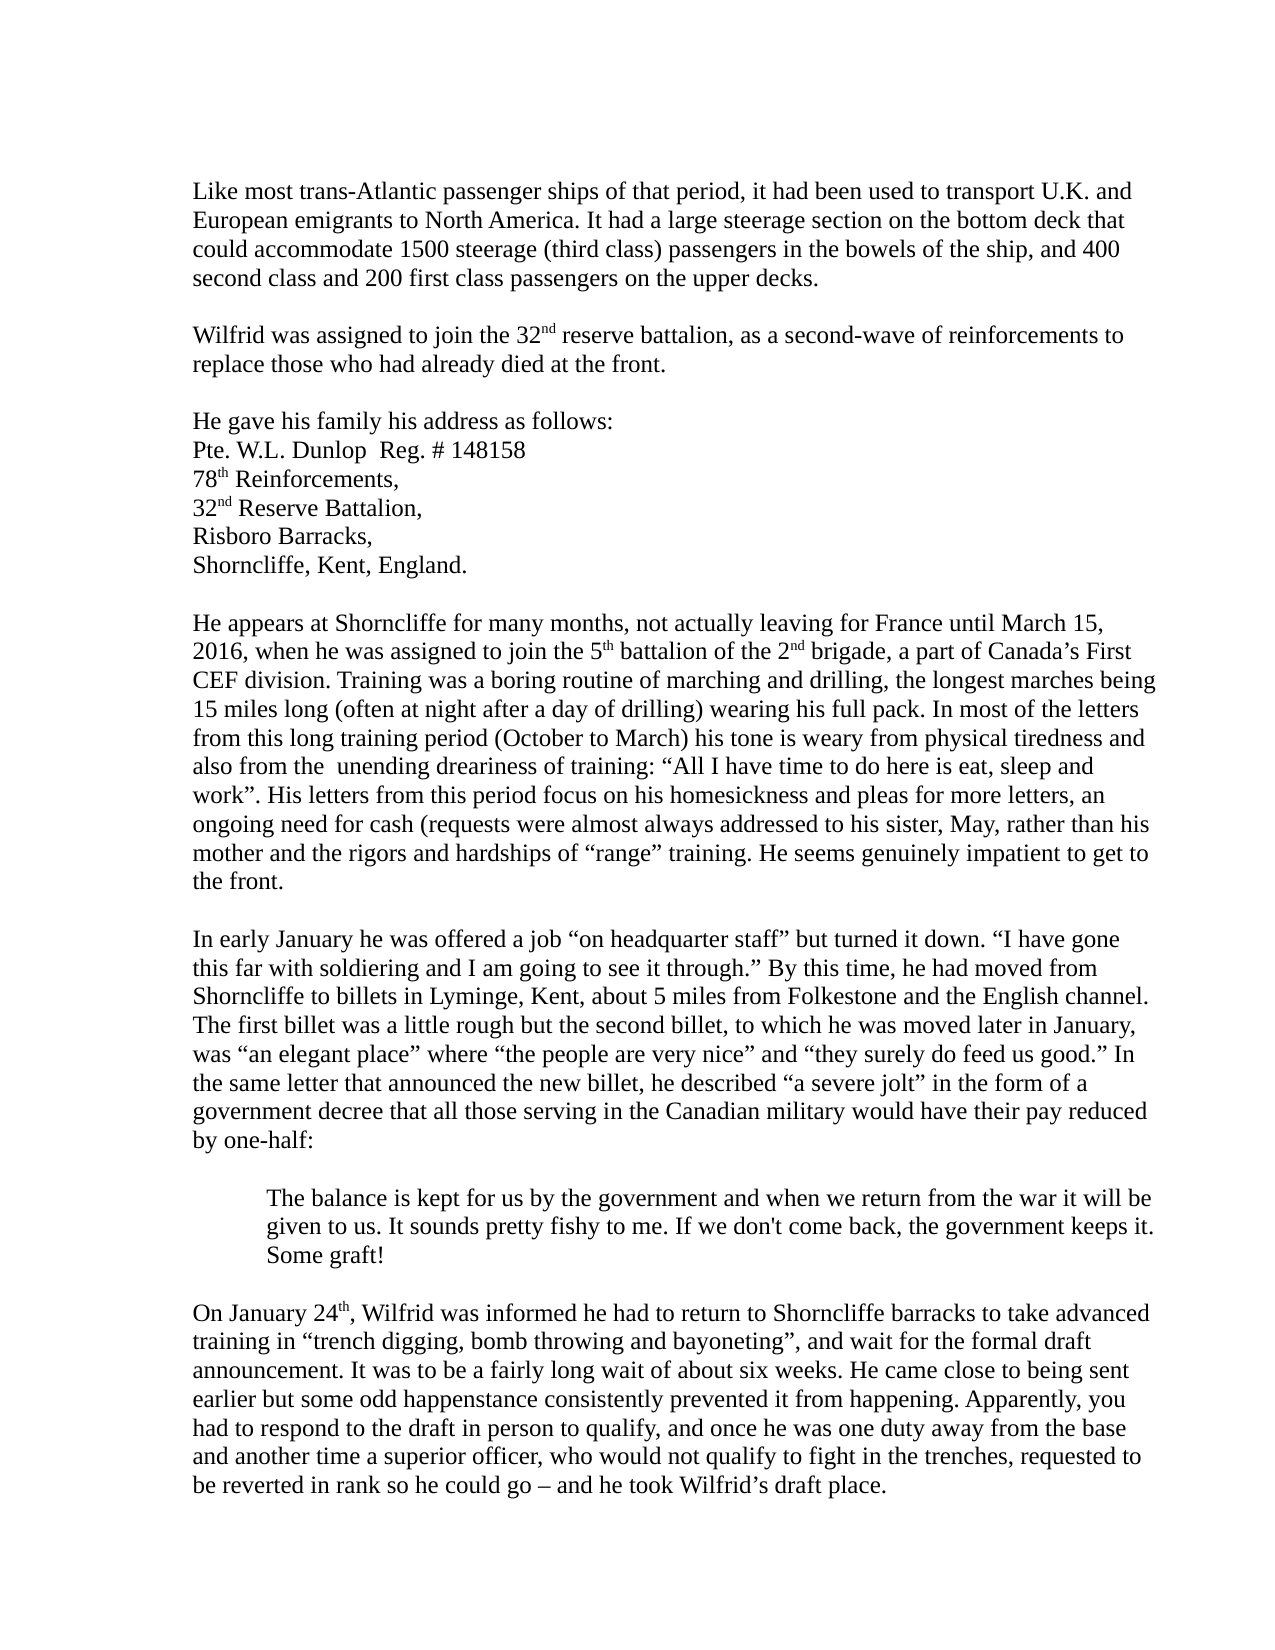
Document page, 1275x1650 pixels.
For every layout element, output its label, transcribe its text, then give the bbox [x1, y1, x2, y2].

text The balance is kept for us by the government and when we return from the war it will be given to us. It sounds pretty fishy to me. If we don't come back, the government keeps it. Some graft! [192, 1183, 1158, 1269]
text 32nd Reserve Battalion, [192, 493, 1158, 521]
text On January 24th, Wilfrid was informed he had to return to Shorncliffe barracks to take advanced training in “trench digging, bomb throwing and bayoneting”, and wait for the formal draft announcement. It was to be a fairly long wait of about six weeks. He came close to being sent earlier but some odd happenstance consistently prevented it from happening. Apparently, you had to respond to the draft in person to qualify, and once he was one duty away from the base and another time a superior officer, who would not qualify to fight in the trenches, requested to be reverted in rank so he could go – and he took Wilfrid’s draft place. [192, 1298, 1158, 1499]
text 78th Reinforcements, [192, 464, 1158, 493]
text Wilfrid was assigned to join the 32nd reserve battalion, as a second-wave of reinforcements to replace those who had already died at the front. [192, 320, 1158, 378]
text He appears at Shorncliffe for many months, not actually leaving for France until March 15, 2016, when he was assigned to join the 5th battalion of the 2nd brigade, a part of Canada’s First CEF division. Training was a boring routine of marching and drilling, the longest marches being 15 miles long (often at night after a day of drilling) wearing his full pack. In most of the letters from this long training period (October to March) his tone is weary from physical tiredness and also from the unending dreariness of training: “All I have time to do here is eat, sleep and work”. His letters from this period focus on his homesickness and pleas for more letters, an ongoing need for cash (requests were almost always addressed to his sister, May, rather than his mother and the rigors and hardships of “range” training. He seems genuinely impatient to get to the front. [192, 608, 1158, 895]
text Shorncliffe, Kent, England. [192, 550, 1158, 579]
text Pte. W.L. Dunlop Reg. # 148158 [192, 435, 1158, 464]
text In early January he was offered a job “on headquarter staff” but turned it down. “I have gone this far with soldiering and I am going to see it through.” By this time, he had moved from Shorncliffe to billets in Lyminge, Kent, about 5 miles from Folkestone and the English channel. The first billet was a little rough but the second billet, to which he was moved later in January, was “an elegant place” where “the people are very nice” and “they surely do feed us good.” In the same letter that announced the new billet, he described “a severe jolt” in the form of a government decree that all those serving in the Canadian military would have their pay reduced by one-half: [192, 924, 1158, 1154]
text He gave his family his address as follows: [192, 406, 1158, 435]
text Risboro Barracks, [192, 521, 1158, 550]
text Like most trans-Atlantic passenger ships of that period, it had been used to transport U.K. and European emigrants to North America. It had a large steerage section on the bottom deck that could accommodate 1500 steerage (third class) passengers in the bowels of the ship, and 400 second class and 200 first class passengers on the upper decks. [192, 176, 1158, 291]
